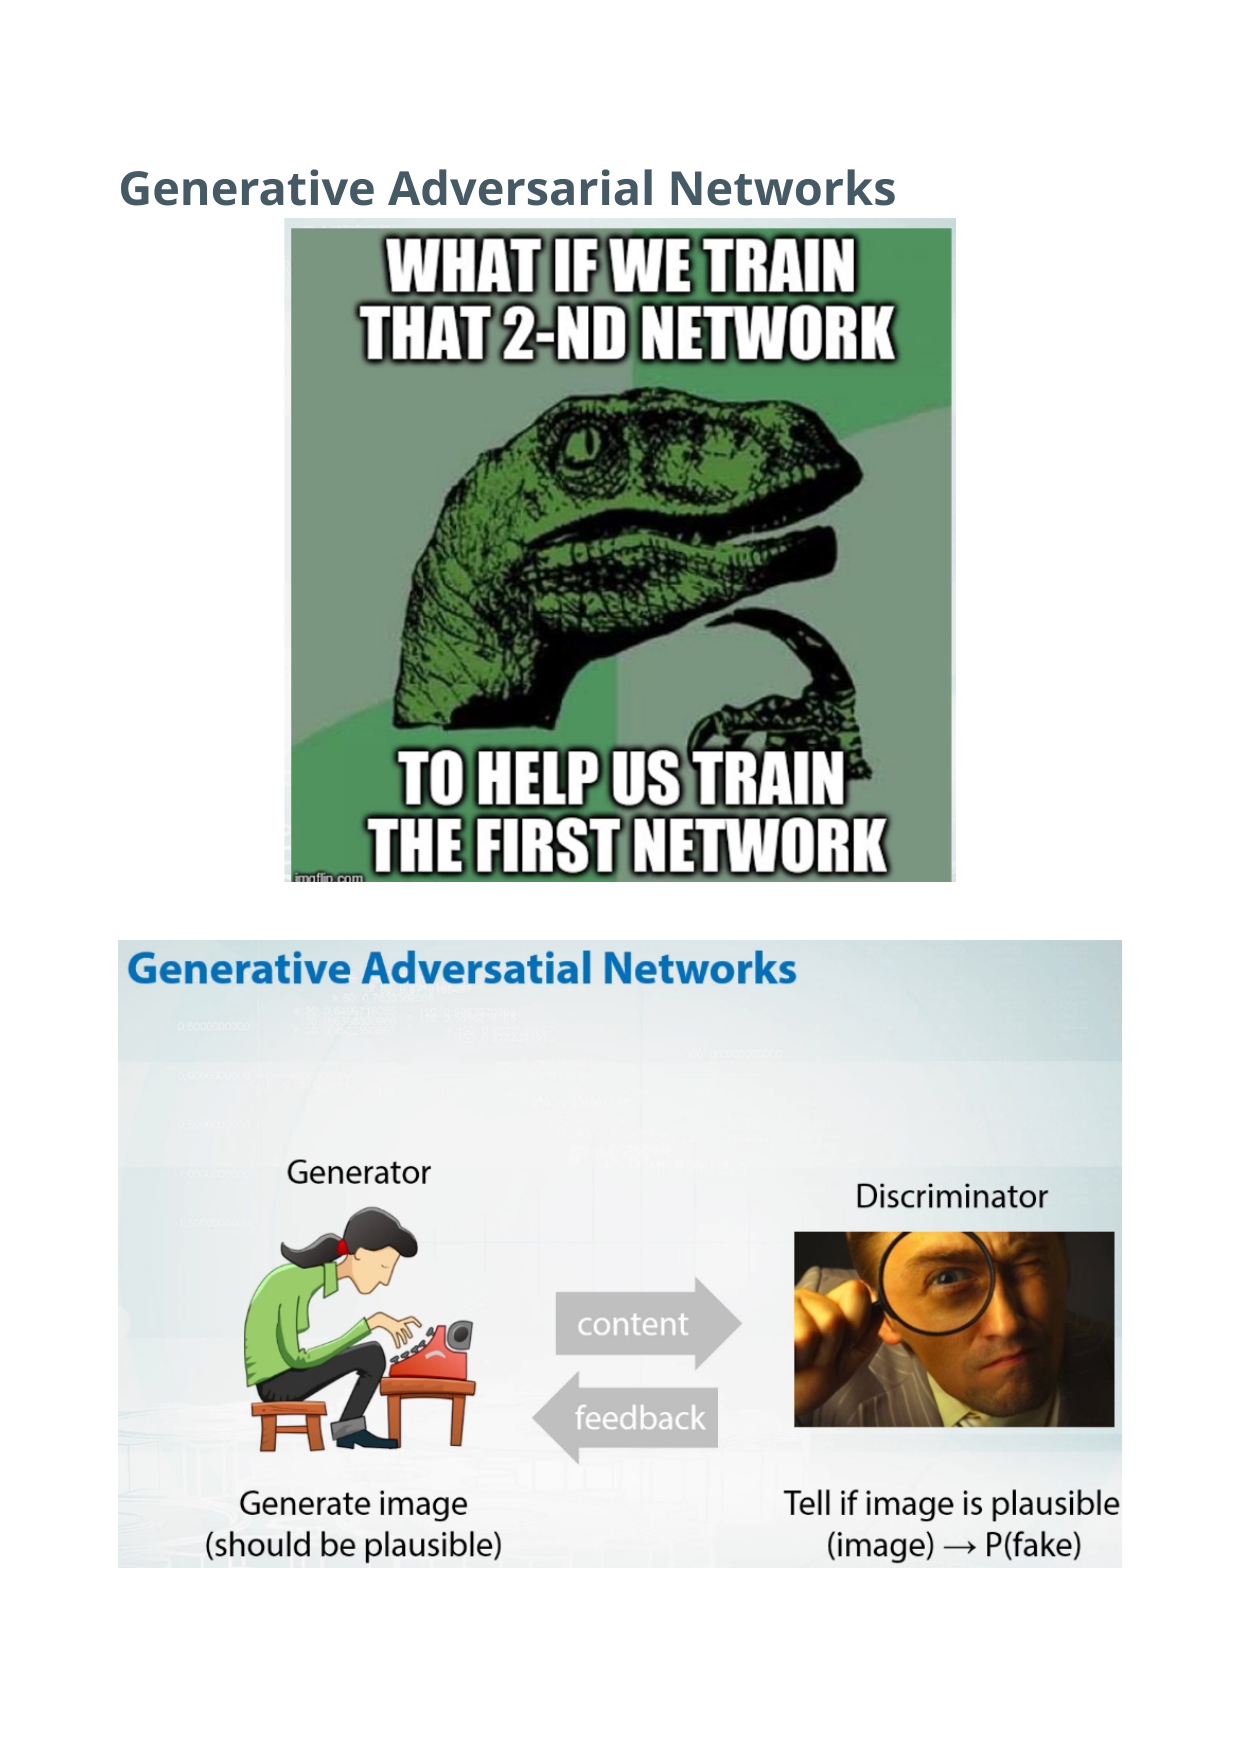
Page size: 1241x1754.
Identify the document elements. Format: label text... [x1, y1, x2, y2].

picture [284, 218, 956, 882]
picture [118, 940, 1123, 1568]
subtitle Generative Adversarial Networks [118, 155, 1122, 219]
